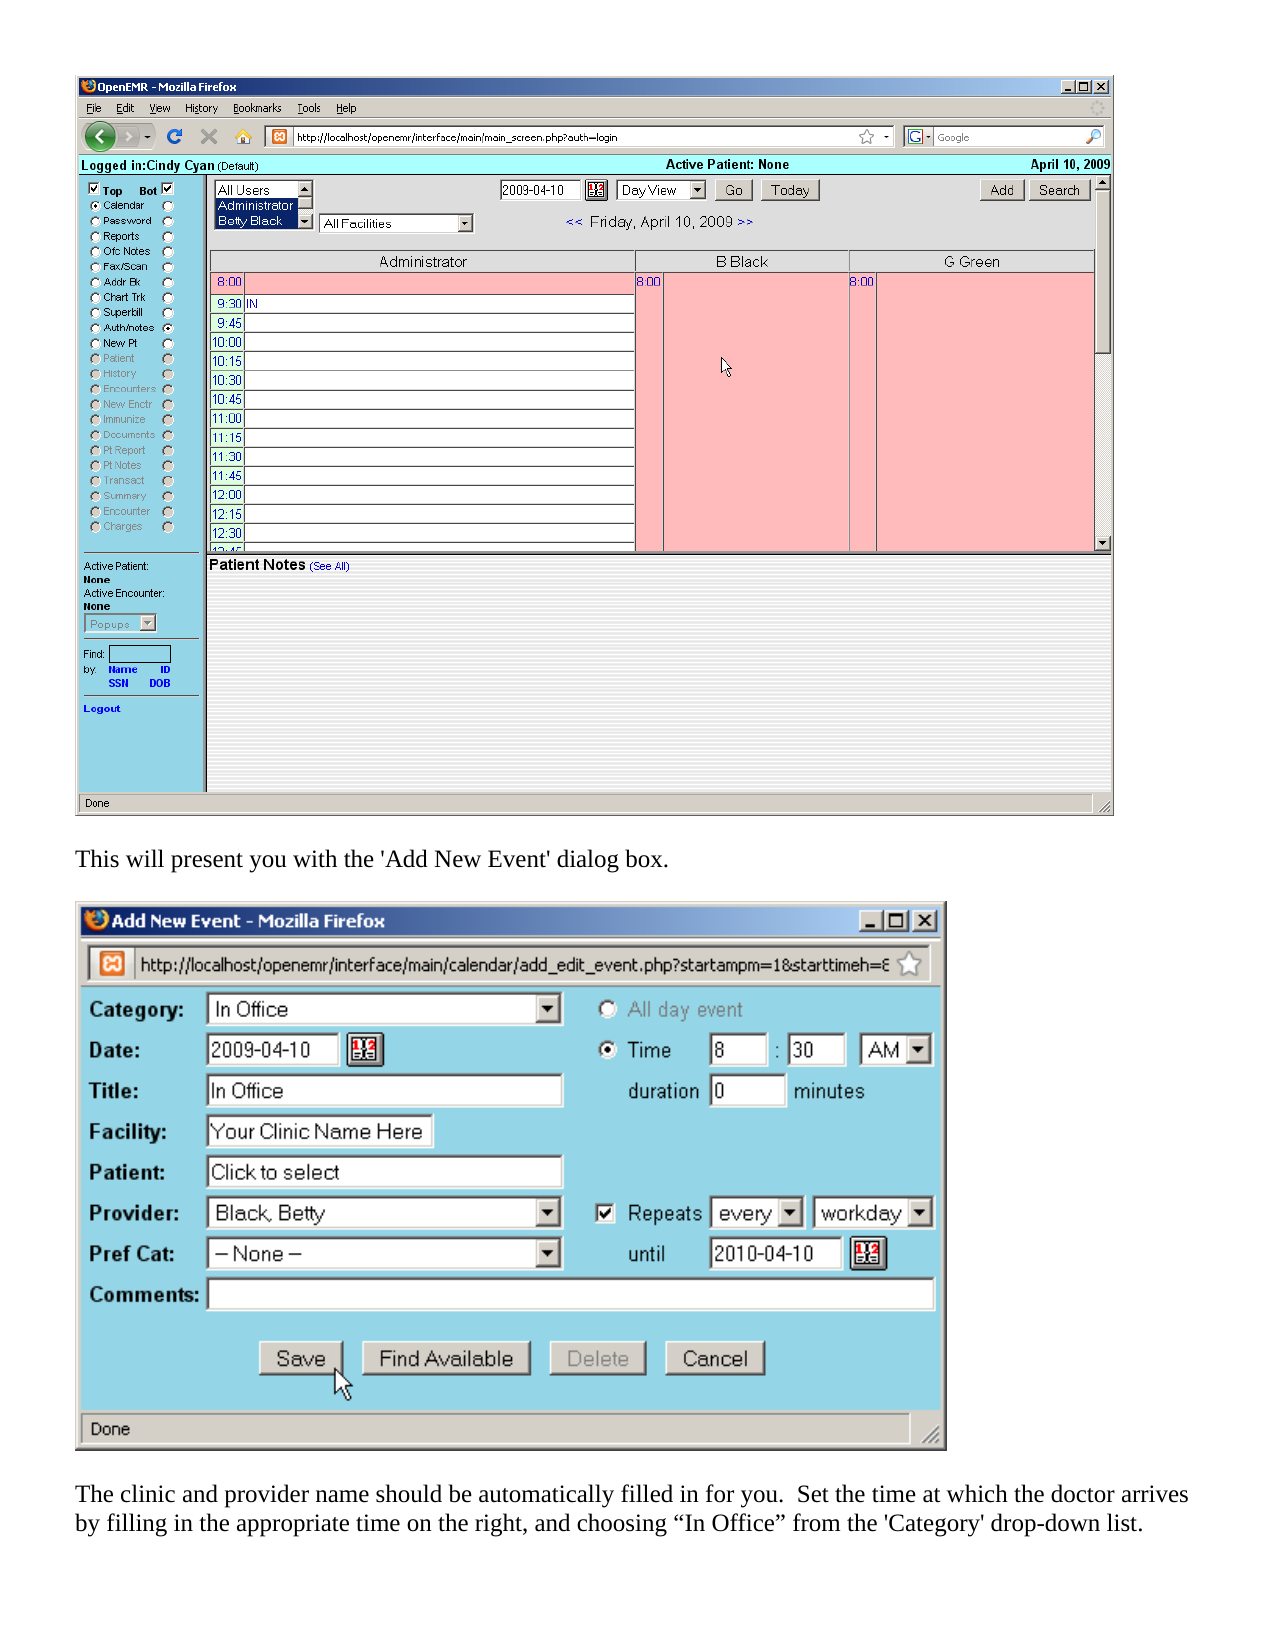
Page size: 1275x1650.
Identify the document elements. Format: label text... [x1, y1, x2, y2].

picture [75, 75, 1114, 816]
text This will present you with the 'Add New Event' dialog box. [75, 844, 1200, 873]
text The clinic and provider name should be automatically filled in for you. Set the time at which the doctor arrives by filling in the appropriate time on the right, and choosing “In Office” from the 'Category' drop-down list. [75, 1479, 1200, 1536]
picture [75, 901, 947, 1451]
